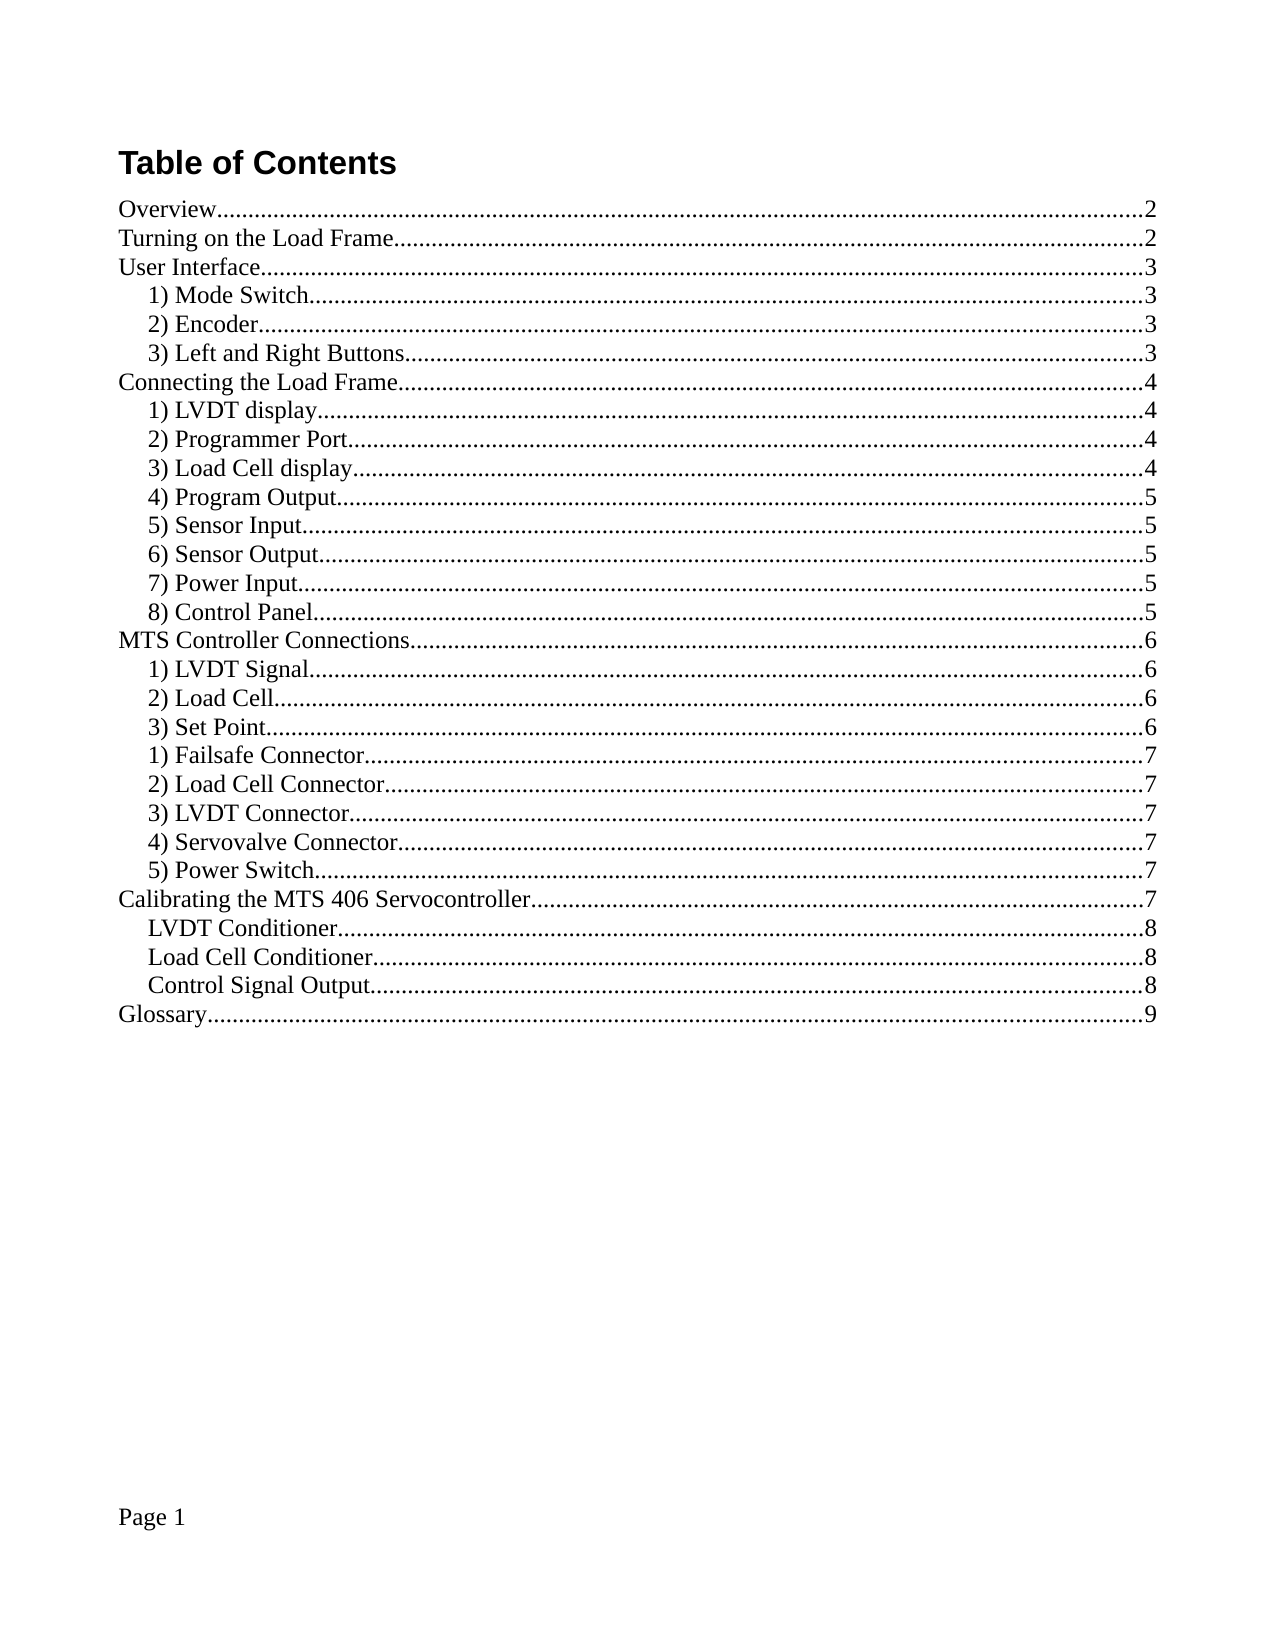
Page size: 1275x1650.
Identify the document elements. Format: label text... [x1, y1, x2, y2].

text 7) Power Input 5 [148, 568, 1157, 597]
text Control Signal Output 8 [148, 970, 1157, 999]
text 1) LVDT Signal 6 [148, 654, 1157, 683]
text 6) Sensor Output 5 [148, 539, 1157, 568]
text 3) Set Point 6 [148, 712, 1157, 740]
text 2) Programmer Port 4 [148, 424, 1157, 453]
text User Interface 3 [118, 252, 1157, 280]
text Turning on the Load Frame 2 [118, 223, 1157, 252]
text Overview 2 [118, 194, 1157, 223]
text 5) Power Switch 7 [148, 855, 1157, 884]
text Calibrating the MTS 406 Servocontroller 7 [118, 884, 1157, 913]
text 1) LVDT display 4 [148, 395, 1157, 424]
text 3) Load Cell display 4 [148, 453, 1157, 482]
text 8) Control Panel 5 [148, 597, 1157, 625]
text Connecting the Load Frame 4 [118, 367, 1157, 395]
text 1) Failsafe Connector 7 [148, 740, 1157, 769]
text Glossary 9 [118, 999, 1157, 1028]
text 1) Mode Switch 3 [148, 280, 1157, 309]
text 4) Servovalve Connector 7 [148, 827, 1157, 855]
text 5) Sensor Input 5 [148, 510, 1157, 539]
text 2) Load Cell Connector 7 [148, 769, 1157, 798]
text 4) Program Output 5 [148, 482, 1157, 510]
text MTS Controller Connections 6 [118, 625, 1157, 654]
subtitle Table of Contents [118, 143, 1157, 182]
text LVDT Conditioner 8 [148, 913, 1157, 942]
text 2) Encoder 3 [148, 309, 1157, 338]
text 2) Load Cell 6 [148, 683, 1157, 712]
text 3) LVDT Connector 7 [148, 798, 1157, 827]
text 3) Left and Right Buttons 3 [148, 338, 1157, 367]
text Load Cell Conditioner 8 [148, 942, 1157, 970]
